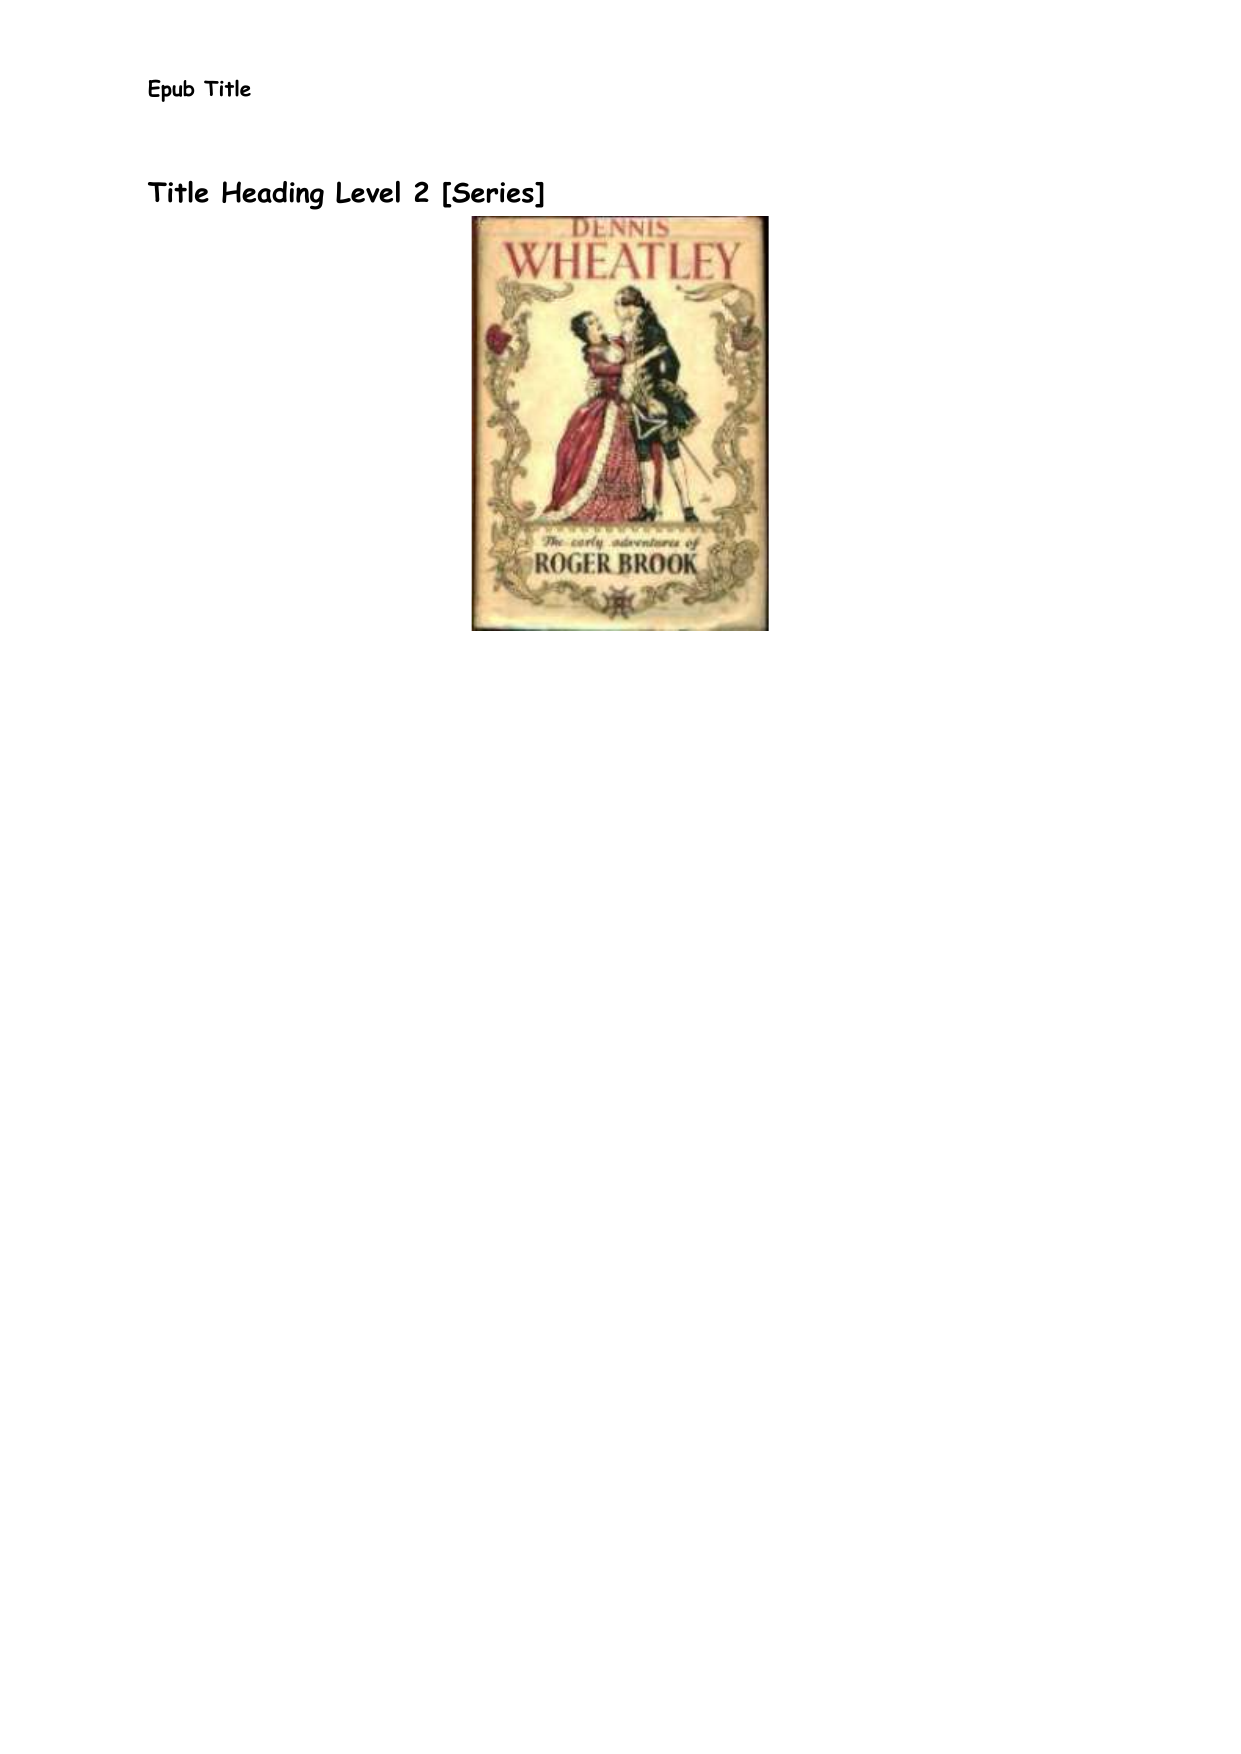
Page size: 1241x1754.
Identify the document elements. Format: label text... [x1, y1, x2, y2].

picture [471, 216, 769, 631]
subtitle Title Heading Level 2 [Series] [148, 173, 1092, 210]
